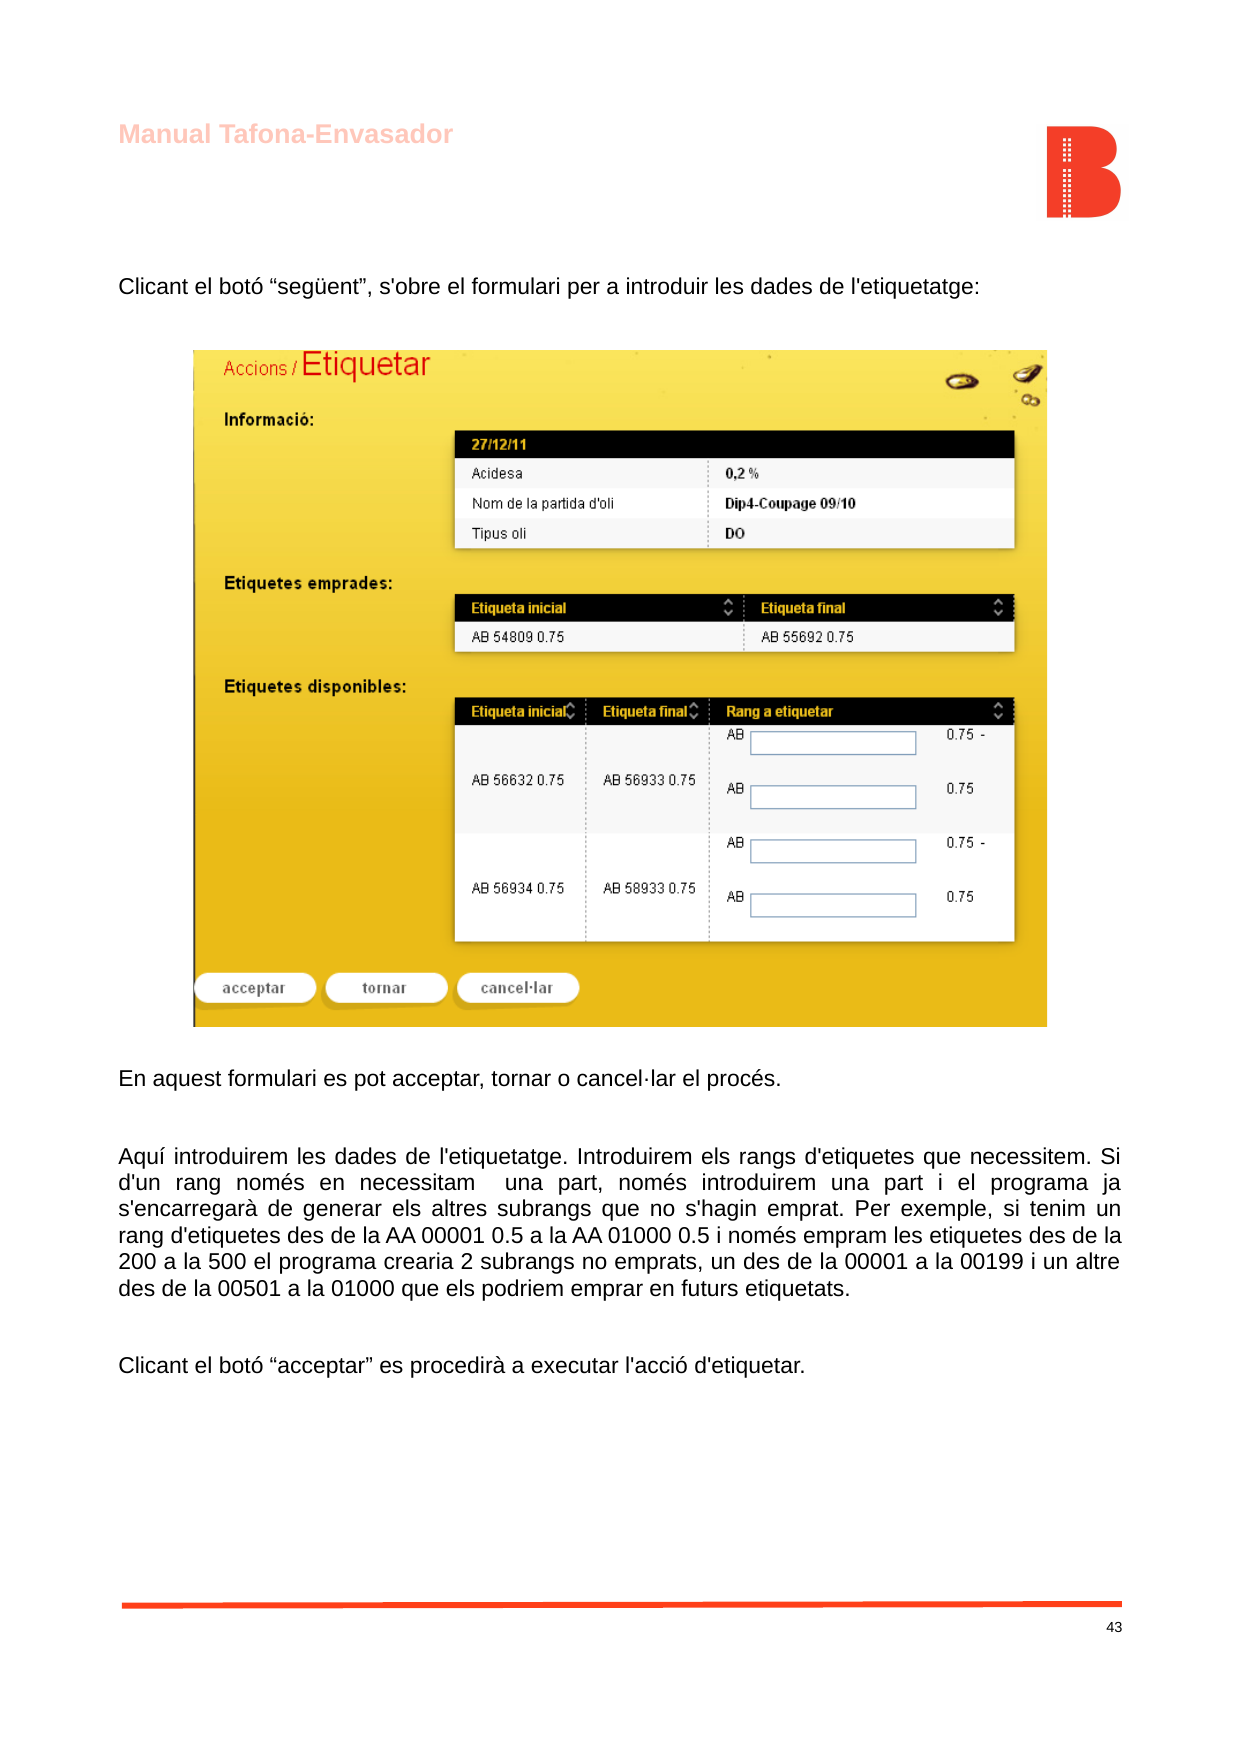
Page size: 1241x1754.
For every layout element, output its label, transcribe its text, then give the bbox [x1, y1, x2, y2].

picture [193, 350, 1048, 1027]
text Aquí introduirem les dades de l'etiquetatge. Introduirem els rangs d'etiquetes que necessitem. Si d'un rang només en necessitam una part, només introduirem una part i el programa ja s'encarregarà de generar els altres subrangs que no s'hagin emprat. Per exemple, si tenim un rang d'etiquetes des de la AA 00001 0.5 a la AA 01000 0.5 i només empram les etiquetes des de la 200 a la 500 el programa crearia 2 subrangs no emprats, un des de la 00001 a la 00199 i un altre des de la 00501 a la 01000 que els podriem emprar en futurs etiquetats. [118, 1143, 1122, 1301]
text En aquest formulari es pot acceptar, tornar o cancel·lar el procés. [118, 1065, 1122, 1091]
text Clicant el botó “següent”, s'obre el formulari per a introduir les dades de l'etiquetatge: [118, 273, 1122, 299]
text Clicant el botó “acceptar” es procedirà a executar l'acció d'etiquetar. [118, 1352, 1122, 1378]
picture [1036, 124, 1130, 221]
